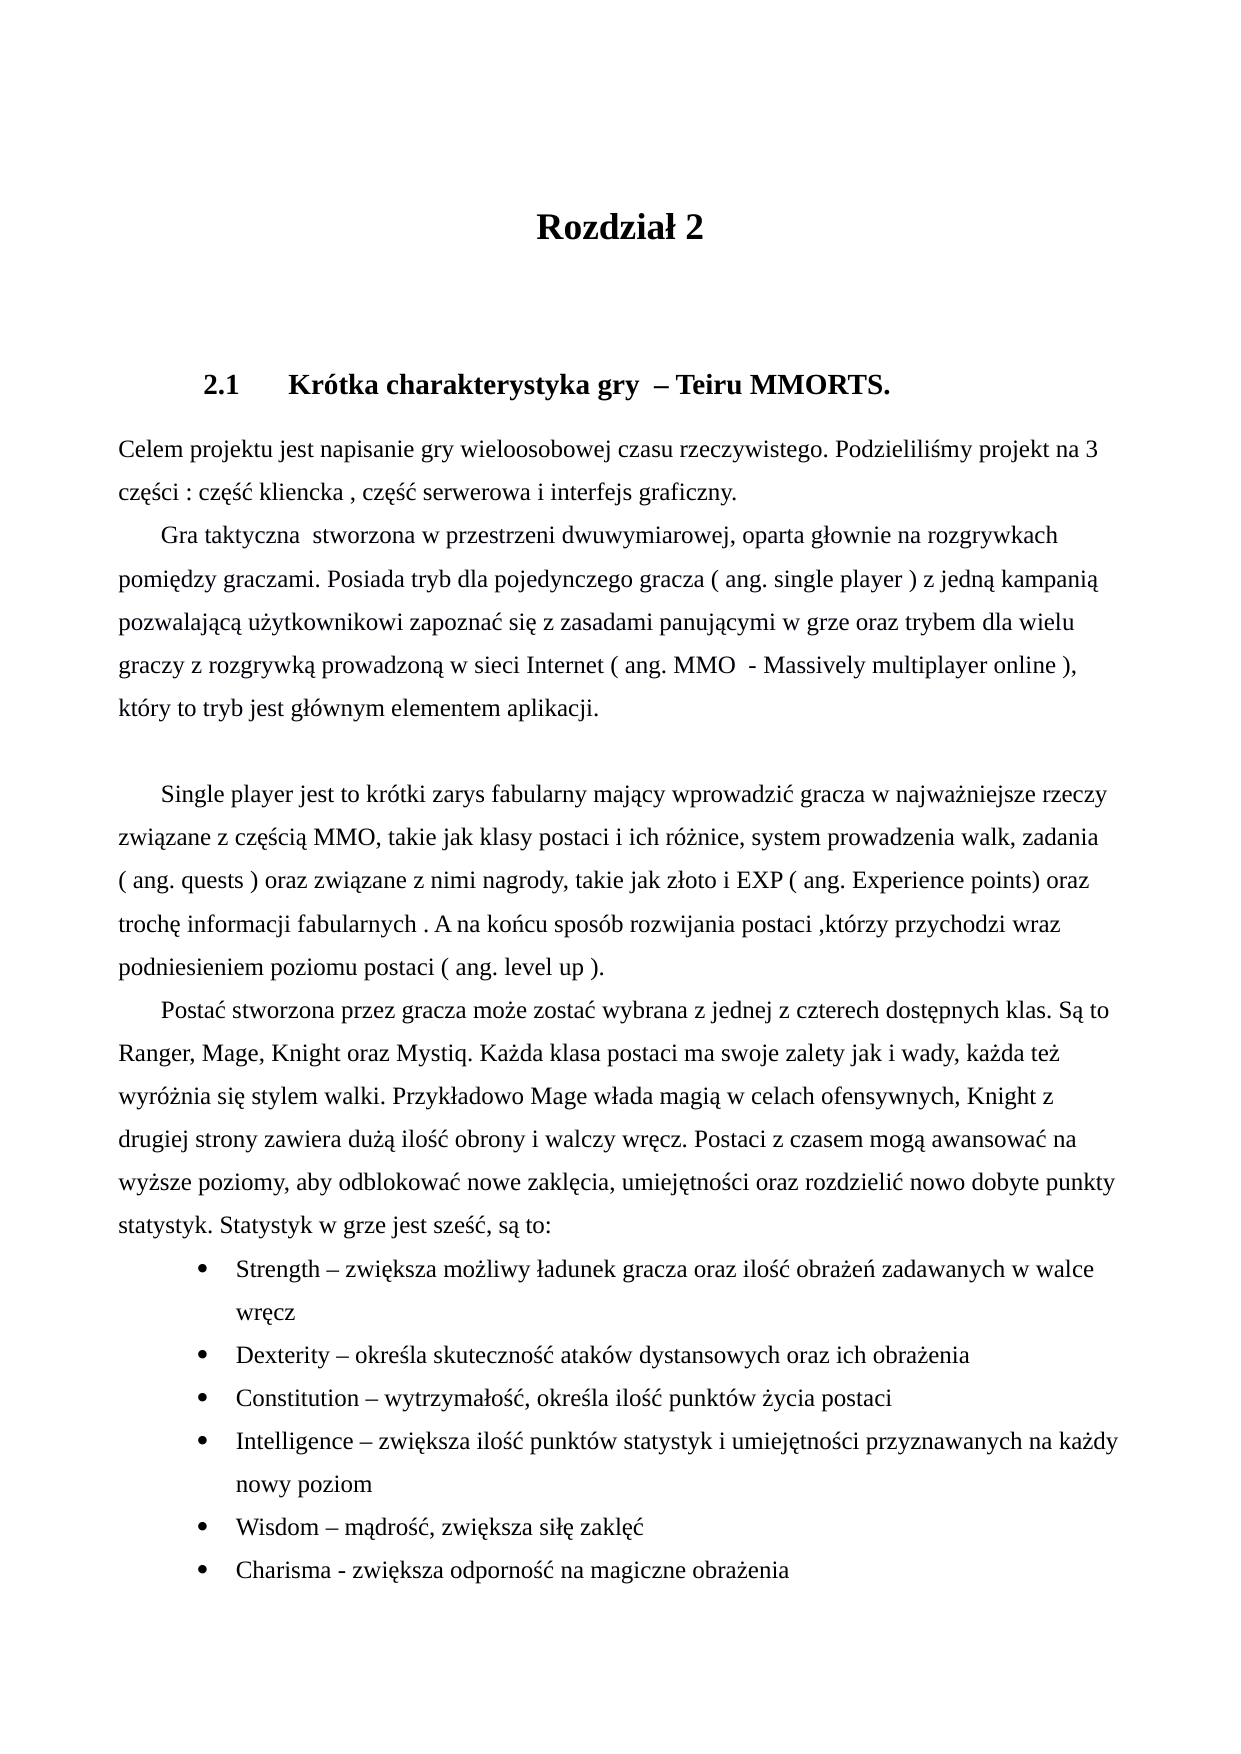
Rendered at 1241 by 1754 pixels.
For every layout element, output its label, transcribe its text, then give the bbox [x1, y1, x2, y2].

text 2.1 Krótka charakterystyka gry – Teiru MMORTS. [118, 367, 1122, 401]
text Rozdział 2 [118, 204, 1122, 247]
list Strength – zwiększa możliwy ładunek gracza oraz ilość obrażeń zadawanych w walce wręcz [198, 1254, 1122, 1326]
list Charisma - zwiększa odporność na magiczne obrażenia [198, 1556, 1122, 1584]
list Constitution – wytrzymałość, określa ilość punktów życia postaci [198, 1383, 1122, 1412]
list Dexterity – określa skuteczność ataków dystansowych oraz ich obrażenia [198, 1340, 1122, 1369]
list Intelligence – zwiększa ilość punktów statystyk i umiejętności przyznawanych na każdy nowy poziom [198, 1426, 1122, 1498]
text Celem projektu jest napisanie gry wieloosobowej czasu rzeczywistego. Podzieliliśmy projekt na 3 części : część kliencka , część serwerowa i interfejs graficzny. [118, 434, 1122, 506]
list Wisdom – mądrość, zwiększa siłę zaklęć [198, 1512, 1122, 1541]
text Single player jest to krótki zarys fabularny mający wprowadzić gracza w najważniejsze rzeczy związane z częścią MMO, takie jak klasy postaci i ich różnice, system prowadzenia walk, zadania ( ang. quests ) oraz związane z nimi nagrody, takie jak złoto i EXP ( ang. Experience points) oraz trochę informacji fabularnych . A na końcu sposób rozwijania postaci ,którzy przychodzi wraz podniesieniem poziomu postaci ( ang. level up ). [118, 779, 1122, 981]
text Gra taktyczna stworzona w przestrzeni dwuwymiarowej, oparta głownie na rozgrywkach pomiędzy graczami. Posiada tryb dla pojedynczego gracza ( ang. single player ) z jedną kampanią pozwalającą użytkownikowi zapoznać się z zasadami panującymi w grze oraz trybem dla wielu graczy z rozgrywką prowadzoną w sieci Internet ( ang. MMO - Massively multiplayer online ), który to tryb jest głównym elementem aplikacji. [118, 521, 1122, 722]
text Postać stworzona przez gracza może zostać wybrana z jednej z czterech dostępnych klas. Są to Ranger, Mage, Knight oraz Mystiq. Każda klasa postaci ma swoje zalety jak i wady, każda też wyróżnia się stylem walki. Przykładowo Mage włada magią w celach ofensywnych, Knight z drugiej strony zawiera dużą ilość obrony i walczy wręcz. Postaci z czasem mogą awansować na wyższe poziomy, aby odblokować nowe zaklęcia, umiejętności oraz rozdzielić nowo dobyte punkty statystyk. Statystyk w grze jest sześć, są to: [118, 995, 1122, 1239]
